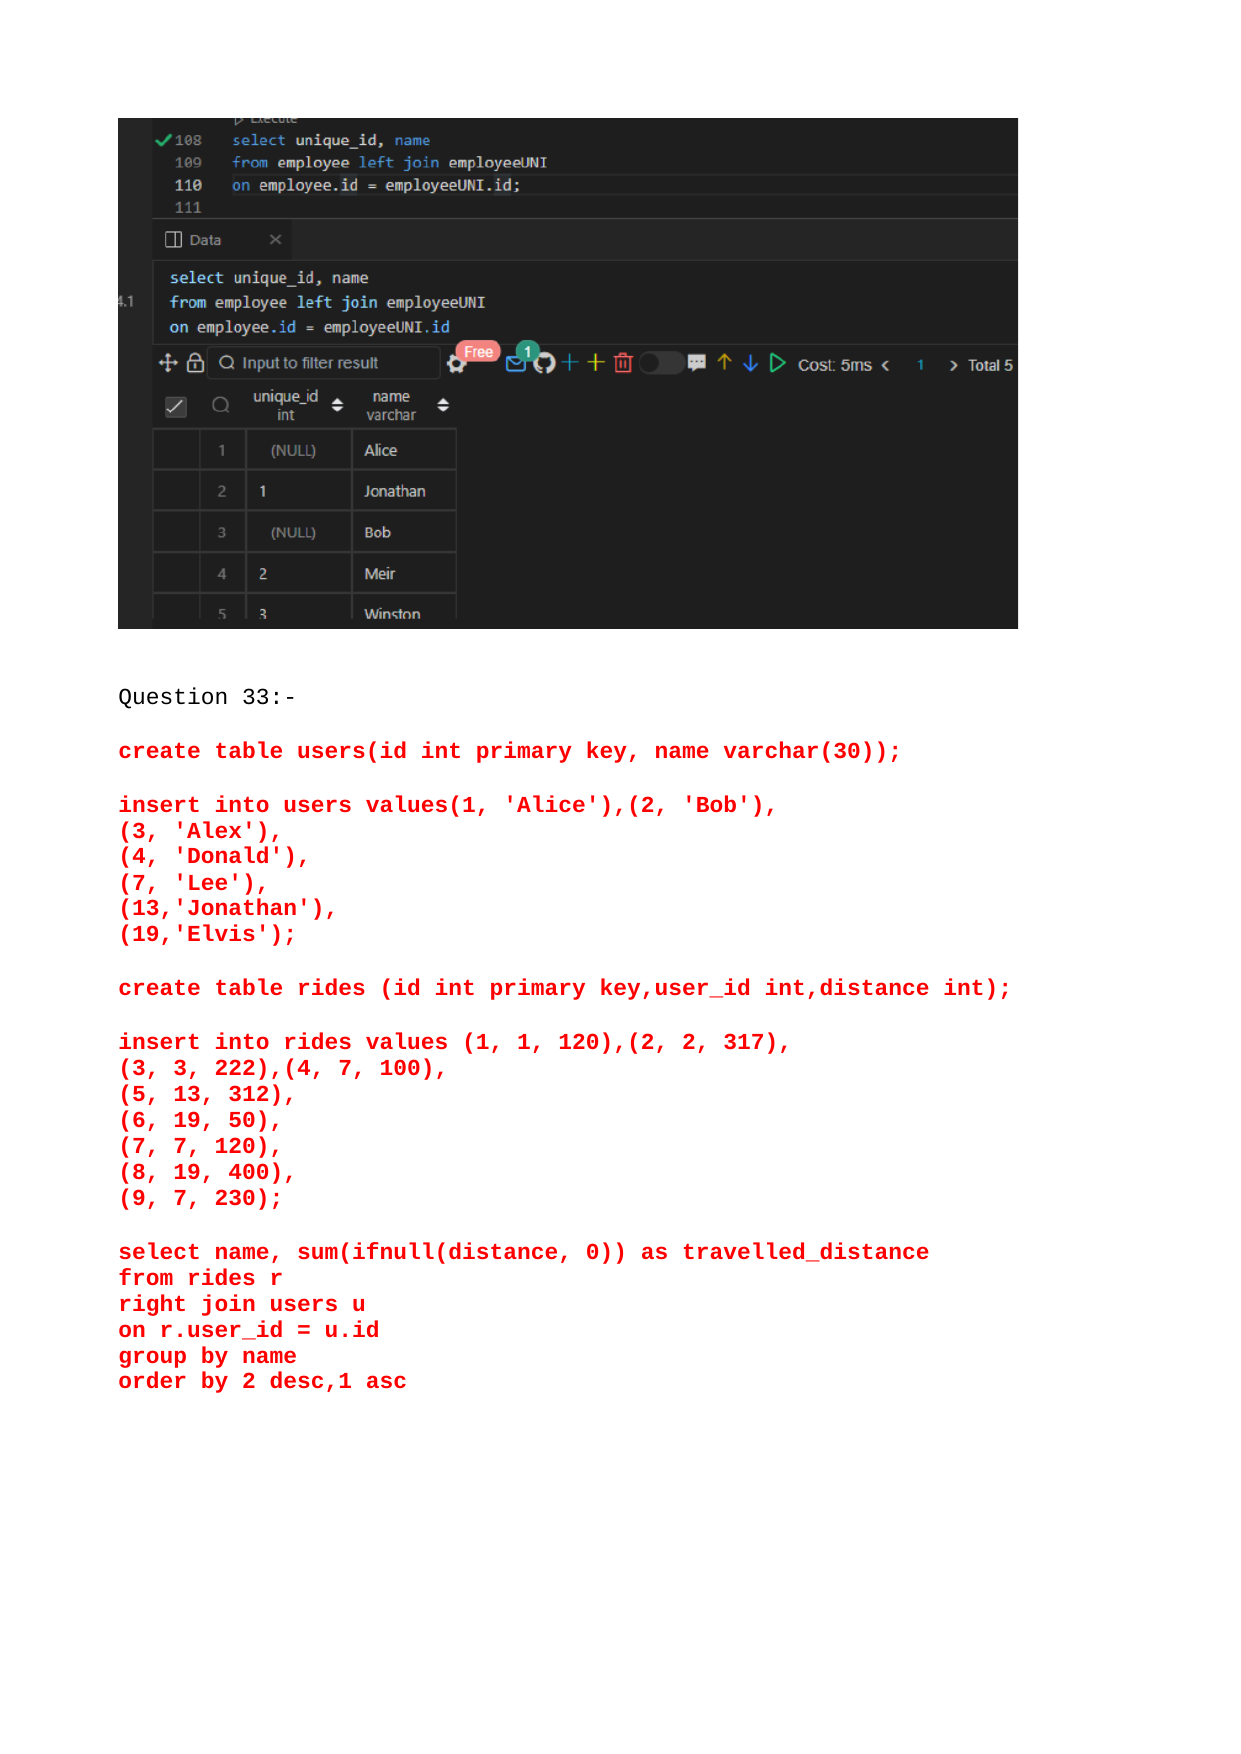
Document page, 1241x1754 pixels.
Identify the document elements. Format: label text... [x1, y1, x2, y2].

text on r.user_id = u.id [118, 1318, 1122, 1344]
text insert into users values(1, 'Alice'),(2, 'Bob'), [118, 793, 1122, 819]
text (3, 3, 222),(4, 7, 100), [118, 1057, 1122, 1082]
text (7, 7, 120), [118, 1134, 1122, 1160]
text insert into rides values (1, 1, 120),(2, 2, 317), [118, 1031, 1122, 1057]
text from rides r [118, 1266, 1122, 1292]
text (9, 7, 230); [118, 1186, 1122, 1212]
text group by name [118, 1344, 1122, 1370]
text right join users u [118, 1292, 1122, 1318]
text order by 2 desc,1 asc [118, 1370, 1122, 1396]
text (19,'Elvis'); [118, 923, 1122, 949]
text (6, 19, 50), [118, 1108, 1122, 1134]
text (7, 'Lee'), [118, 871, 1122, 897]
text create table rides (id int primary key,user_id int,distance int); [118, 977, 1122, 1003]
text (3, 'Alex'), [118, 819, 1122, 845]
text (5, 13, 312), [118, 1082, 1122, 1108]
text (4, 'Donald'), [118, 845, 1122, 871]
text create table users(id int primary key, name varchar(30)); [118, 739, 1122, 765]
text Question 33:- [118, 685, 1122, 711]
text select name, sum(ifnull(distance, 0)) as travelled_distance [118, 1240, 1122, 1266]
text (8, 19, 400), [118, 1160, 1122, 1186]
text (13,'Jonathan'), [118, 897, 1122, 923]
